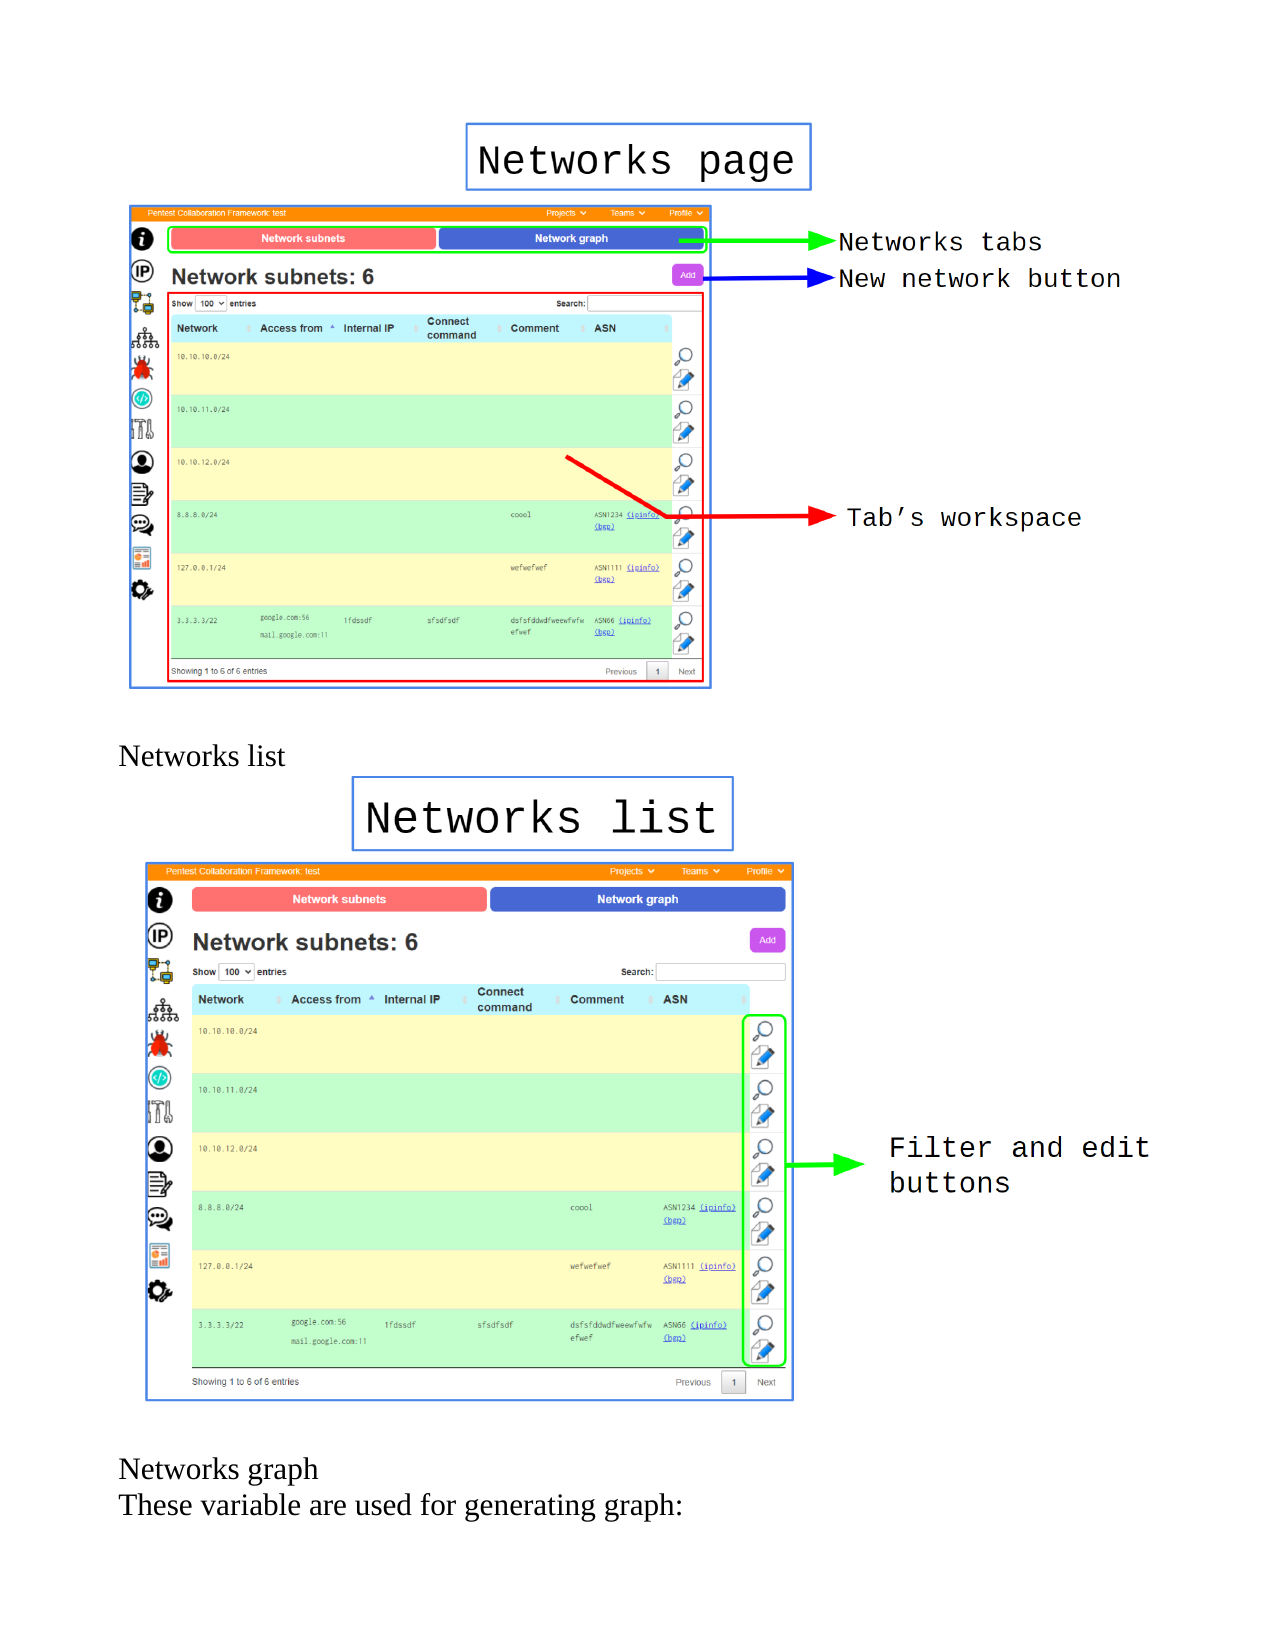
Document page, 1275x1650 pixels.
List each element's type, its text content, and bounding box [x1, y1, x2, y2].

text Networks graph These variable are used for generating graph: [118, 1415, 1157, 1522]
picture [118, 773, 1157, 1415]
picture [118, 118, 1157, 699]
text Networks list [118, 699, 1157, 773]
